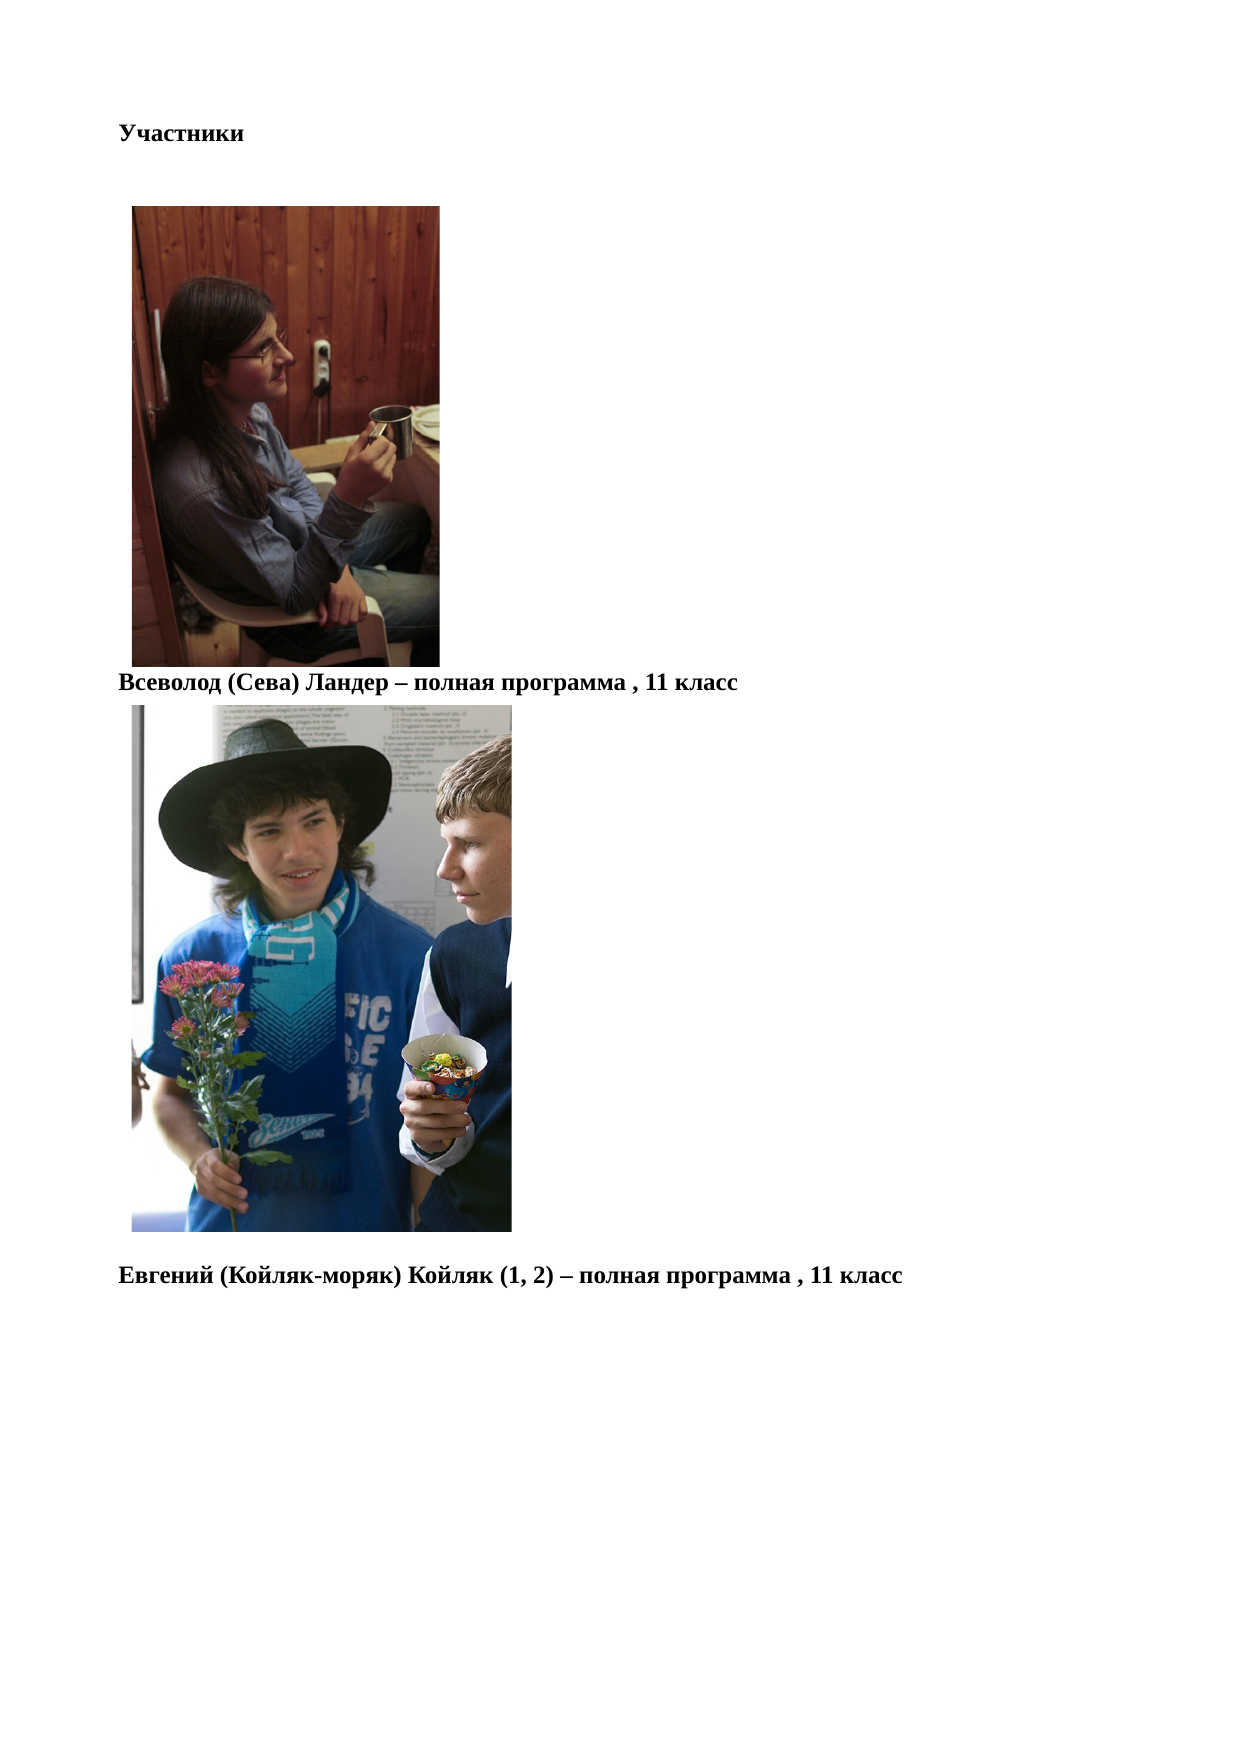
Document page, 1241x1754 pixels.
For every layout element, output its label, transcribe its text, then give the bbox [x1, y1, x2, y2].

text Участники [118, 118, 1122, 147]
text Евгений (Койляк-моряк) Койляк (1, 2) – полная программа , 11 класс [118, 1260, 1122, 1289]
picture [131, 206, 440, 667]
text Всеволод (Сева) Ландер – полная программа , 11 класс [118, 204, 1122, 696]
picture [131, 705, 512, 1232]
